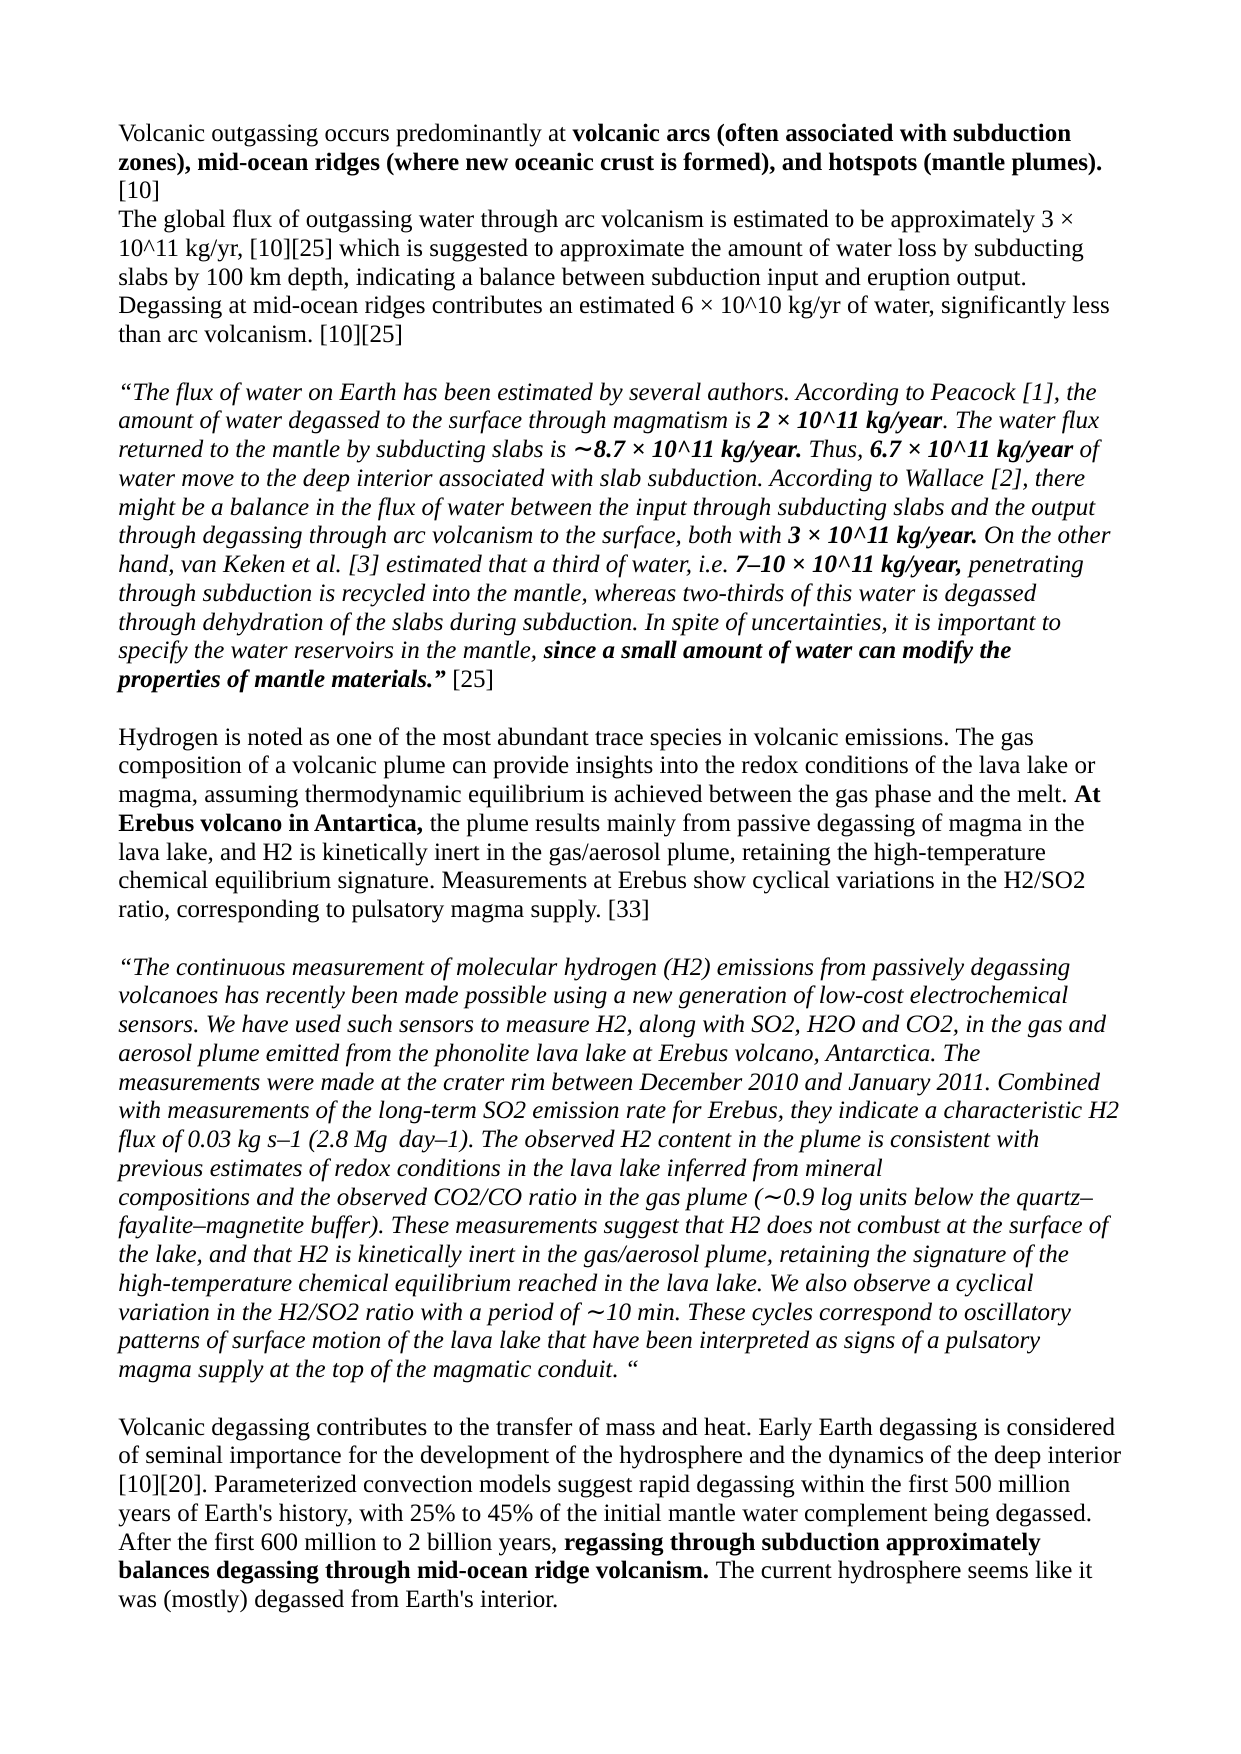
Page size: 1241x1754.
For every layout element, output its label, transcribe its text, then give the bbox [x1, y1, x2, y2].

text compositions and the observed CO2/CO ratio in the gas plume (∼0.9 log units below the quartz–fayalite–magnetite buffer). These measurements suggest that H2 does not combust at the surface of the lake, and that H2 is kinetically inert in the gas/aerosol plume, retaining the signature of the high-temperature chemical equilibrium reached in the lava lake. We also observe a cyclical variation in the H2/SO2 ratio with a period of ∼10 min. These cycles correspond to oscillatory patterns of surface motion of the lava lake that have been interpreted as signs of a pulsatory magma supply at the top of the magmatic conduit. “ [118, 1182, 1122, 1383]
text Volcanic degassing contributes to the transfer of mass and heat. Early Earth degassing is considered of seminal importance for the development of the hydrosphere and the dynamics of the deep interior [10][20]. Parameterized convection models suggest rapid degassing within the first 500 million years of Earth's history, with 25% to 45% of the initial mantle water complement being degassed. After the first 600 million to 2 billion years, regassing through subduction approximately balances degassing through mid-ocean ridge volcanism. The current hydrosphere seems like it was (mostly) degassed from Earth's interior. [118, 1412, 1122, 1613]
text Volcanic outgassing occurs predominantly at volcanic arcs (often associated with subduction zones), mid-ocean ridges (where new oceanic crust is formed), and hotspots (mantle plumes). [10] [118, 118, 1122, 204]
text “The continuous measurement of molecular hydrogen (H2) emissions from passively degassing volcanoes has recently been made possible using a new generation of low-cost electrochemical sensors. We have used such sensors to measure H2, along with SO2, H2O and CO2, in the gas and aerosol plume emitted from the phonolite lava lake at Erebus volcano, Antarctica. The measurements were made at the crater rim between December 2010 and January 2011. Combined with measurements of the long-term SO2 emission rate for Erebus, they indicate a characteristic H2 flux of 0.03 kg s–1 (2.8 Mg day–1). The observed H2 content in the plume is consistent with previous estimates of redox conditions in the lava lake inferred from mineral [118, 952, 1122, 1182]
text The global flux of outgassing water through arc volcanism is estimated to be approximately 3 × 10^11 kg/yr, [10][25] which is suggested to approximate the amount of water loss by subducting slabs by 100 km depth, indicating a balance between subduction input and eruption output. Degassing at mid-ocean ridges contributes an estimated 6 × 10^10 kg/yr of water, significantly less than arc volcanism. [10][25] [118, 204, 1122, 348]
text “The flux of water on Earth has been estimated by several authors. According to Peacock [1], the amount of water degassed to the surface through magmatism is 2 × 10^11 kg/year. The water flux returned to the mantle by subducting slabs is ∼8.7 × 10^11 kg/year. Thus, 6.7 × 10^11 kg/year of water move to the deep interior associated with slab subduction. According to Wallace [2], there might be a balance in the flux of water between the input through subducting slabs and the output through degassing through arc volcanism to the surface, both with 3 × 10^11 kg/year. On the other hand, van Keken et al. [3] estimated that a third of water, i.e. 7–10 × 10^11 kg/year, penetrating through subduction is recycled into the mantle, whereas two-thirds of this water is degassed through dehydration of the slabs during subduction. In spite of uncertainties, it is important to specify the water reservoirs in the mantle, since a small amount of water can modify the properties of mantle materials.” [25] [118, 377, 1122, 693]
text Hydrogen is noted as one of the most abundant trace species in volcanic emissions. The gas composition of a volcanic plume can provide insights into the redox conditions of the lava lake or magma, assuming thermodynamic equilibrium is achieved between the gas phase and the melt. At Erebus volcano in Antartica, the plume results mainly from passive degassing of magma in the lava lake, and H2 is kinetically inert in the gas/aerosol plume, retaining the high-temperature chemical equilibrium signature. Measurements at Erebus show cyclical variations in the H2/SO2 ratio, corresponding to pulsatory magma supply. [33] [118, 722, 1122, 923]
